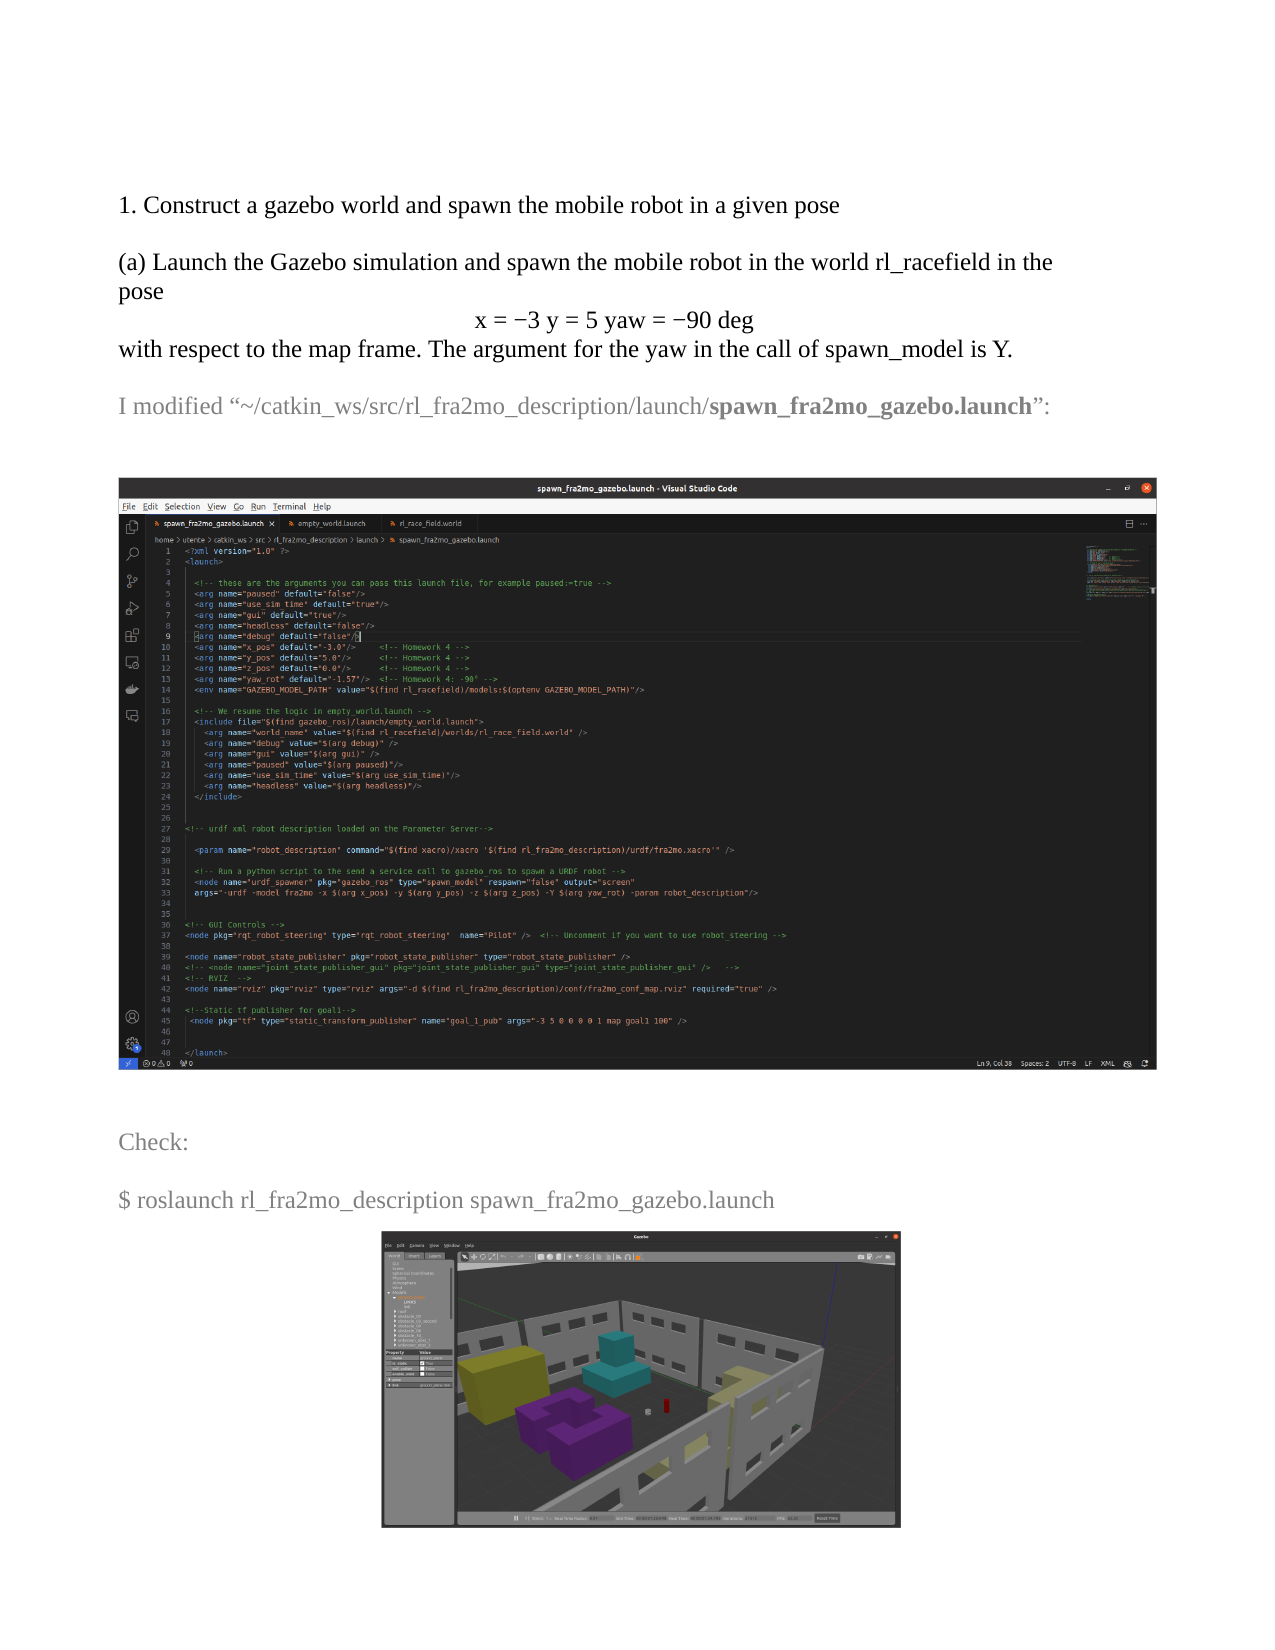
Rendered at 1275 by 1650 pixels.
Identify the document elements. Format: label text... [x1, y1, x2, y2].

picture [118, 477, 1157, 1070]
text with respect to the map frame. The argument for the yaw in the call of spawn_model is Y. [118, 334, 1157, 362]
text pose [118, 276, 1157, 305]
text (a) Launch the Gazebo simulation and spawn the mobile robot in the world rl_racefield in the [118, 247, 1157, 276]
picture [381, 1231, 901, 1528]
text $ roslaunch rl_fra2mo_description spawn_fra2mo_gazebo.launch [118, 1185, 1157, 1213]
text I modified “~/catkin_ws/src/rl_fra2mo_description/launch/spawn_fra2mo_gazebo.launch”: [118, 391, 1157, 420]
text x = −3 y = 5 yaw = −90 deg [118, 305, 1157, 334]
text 1. Construct a gazebo world and spawn the mobile robot in a given pose [118, 190, 1157, 219]
text Check: [118, 1127, 1157, 1156]
